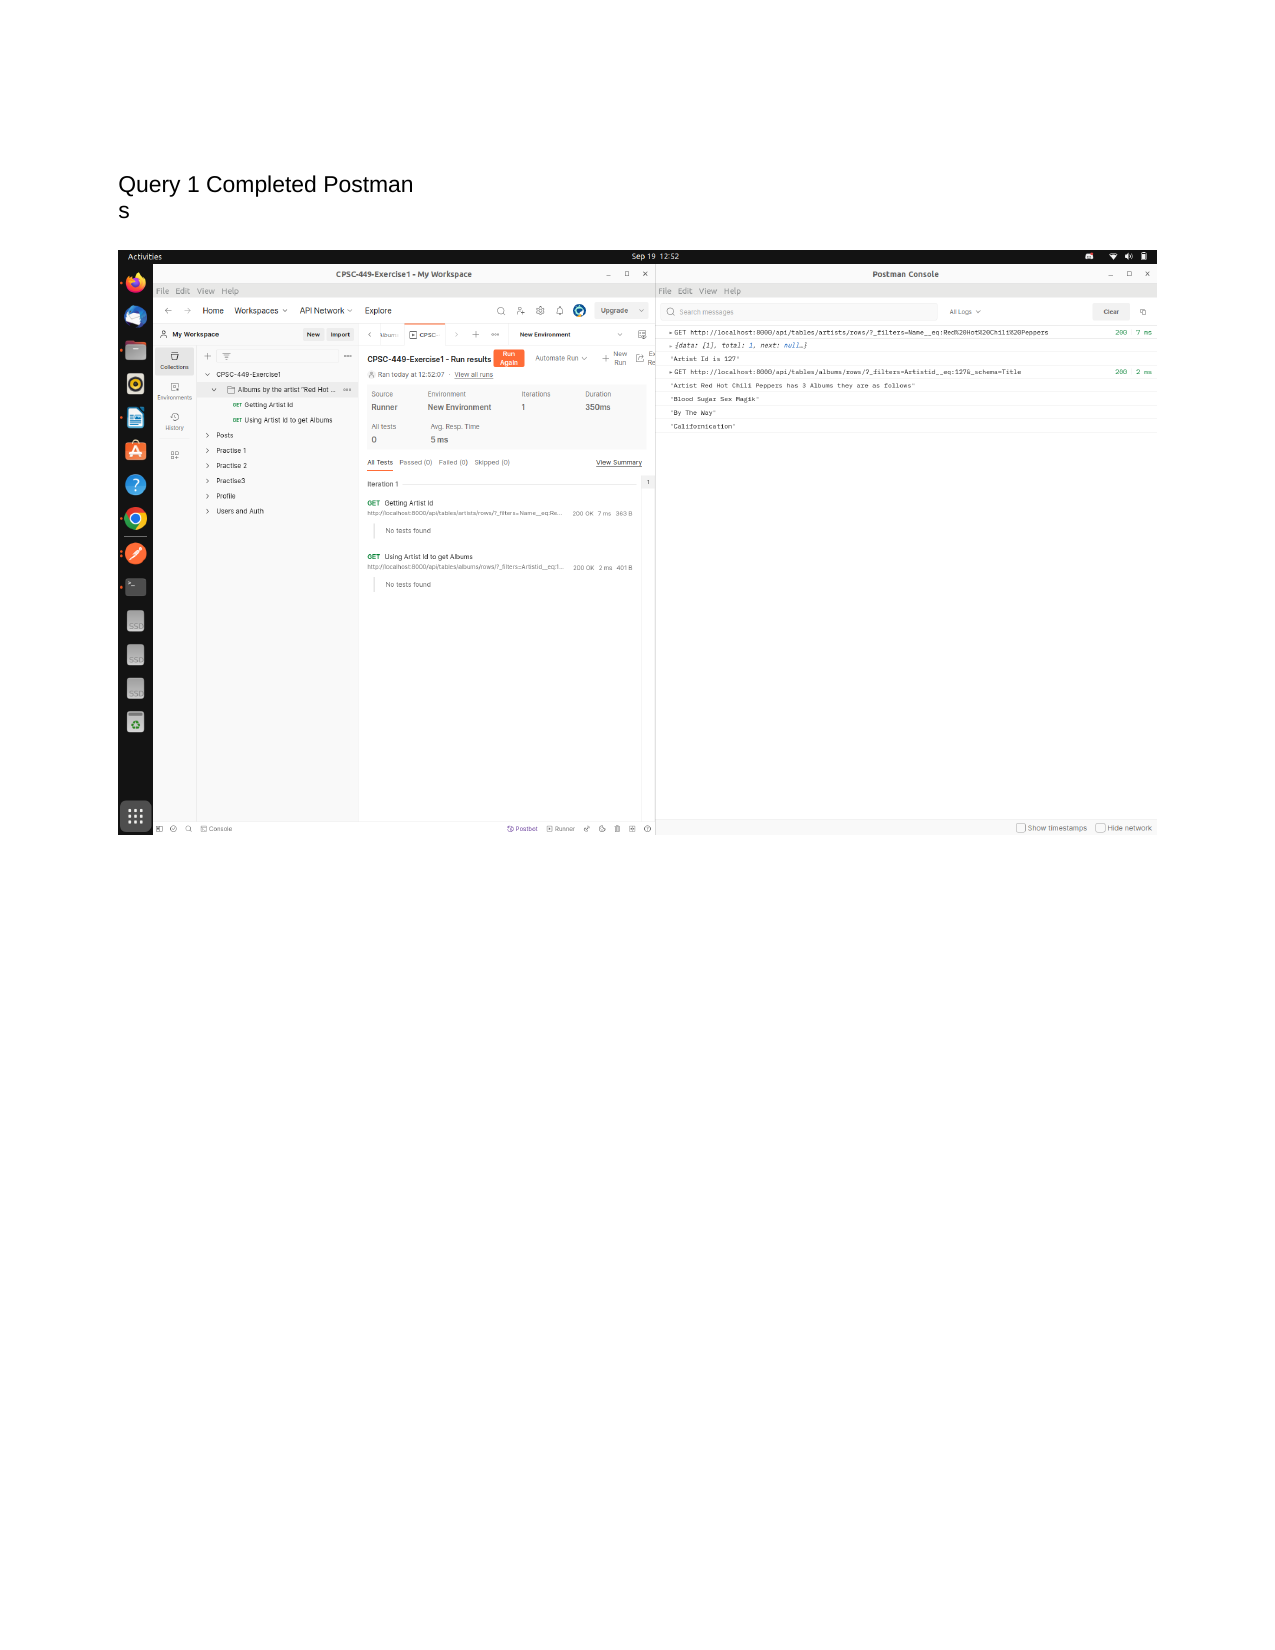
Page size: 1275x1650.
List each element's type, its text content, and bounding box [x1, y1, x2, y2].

text Query 1 Completed Postman s [118, 118, 1157, 223]
picture [118, 250, 1157, 835]
